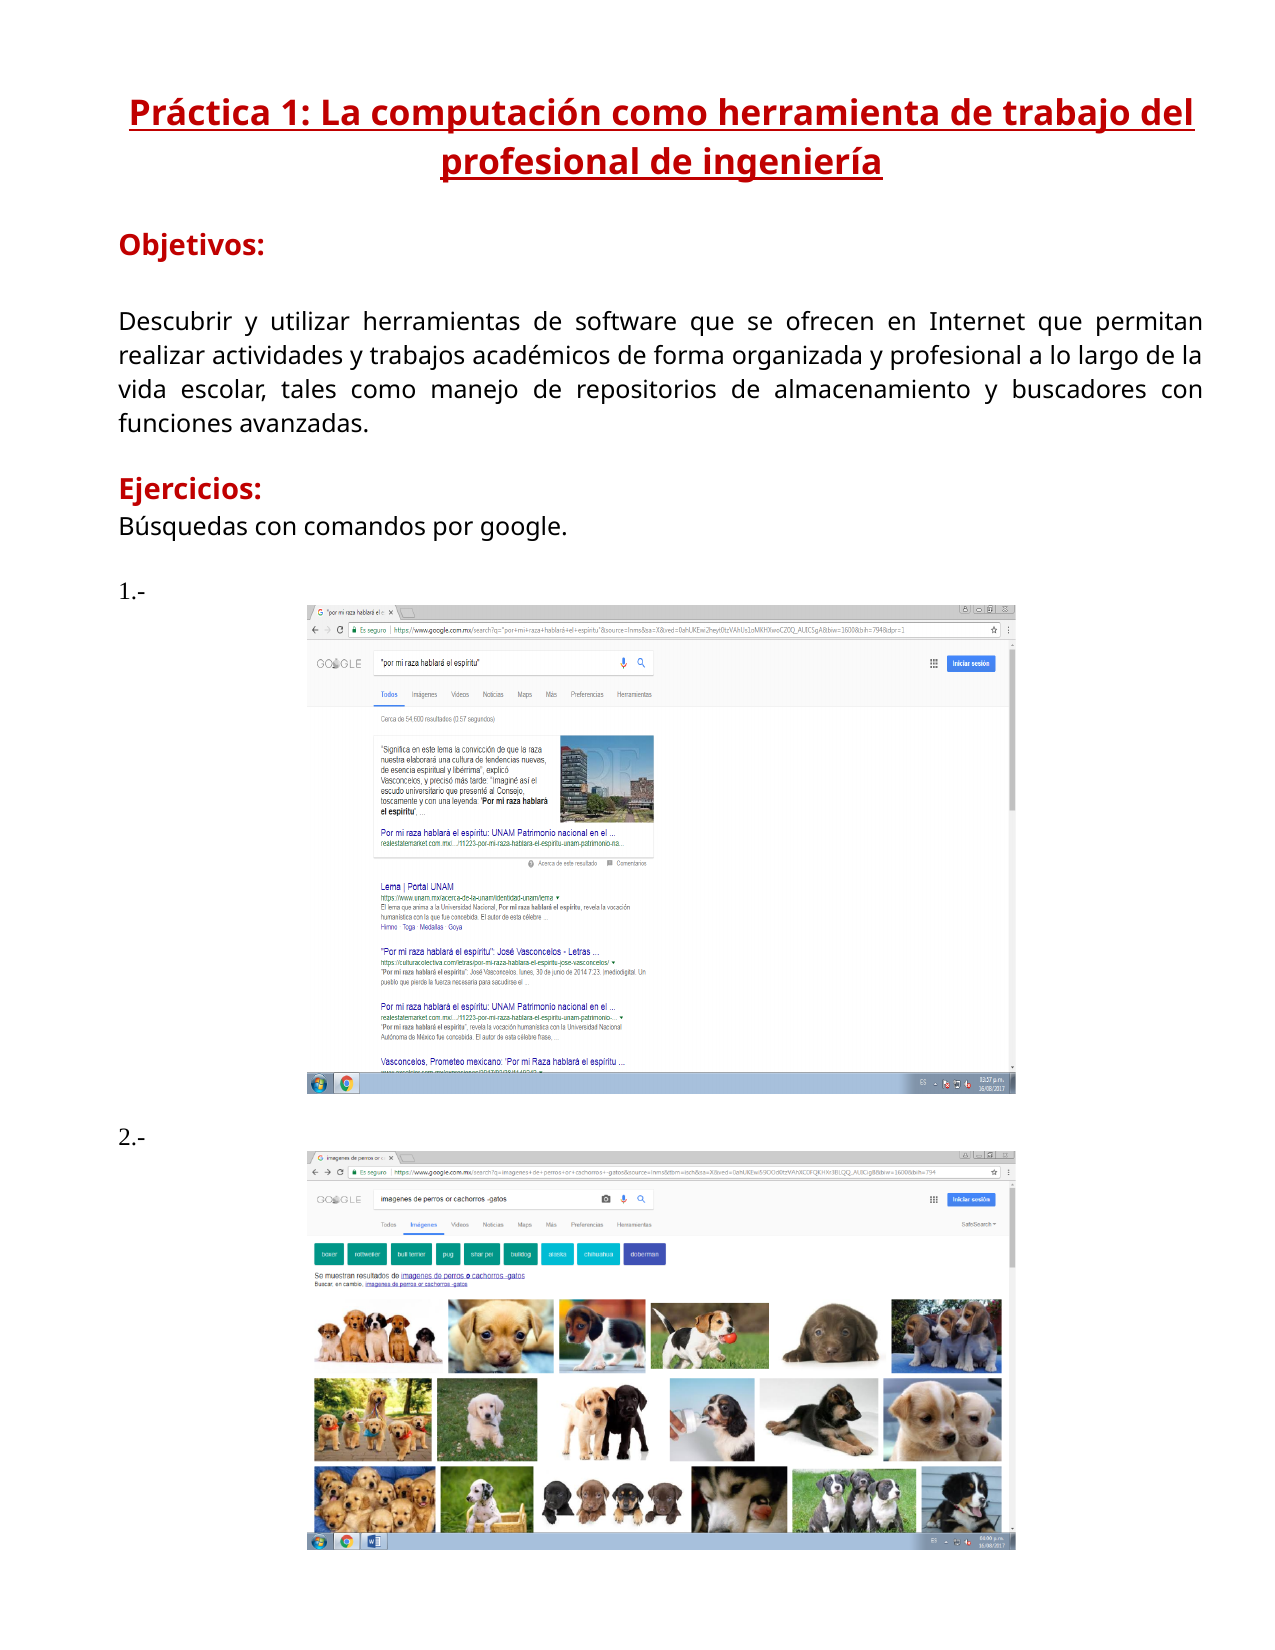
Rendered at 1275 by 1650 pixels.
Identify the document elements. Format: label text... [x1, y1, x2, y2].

text Ejercicios: [118, 468, 1205, 508]
text Práctica 1: La computación como herramienta de trabajo del profesional de ingeniería [118, 88, 1205, 184]
text Objetivos: [118, 224, 1205, 264]
text Descubrir y utilizar herramientas de software que se ofrecen en Internet que permitan realizar actividades y trabajos académicos de forma organizada y profesional a lo largo de la vida escolar, tales como manejo de repositorios de almacenamiento y buscadores con funciones avanzadas. [118, 303, 1205, 440]
text 1.- [118, 576, 1205, 605]
text Búsquedas con comandos por google. [118, 508, 1205, 542]
text 2.- [118, 1122, 1205, 1151]
